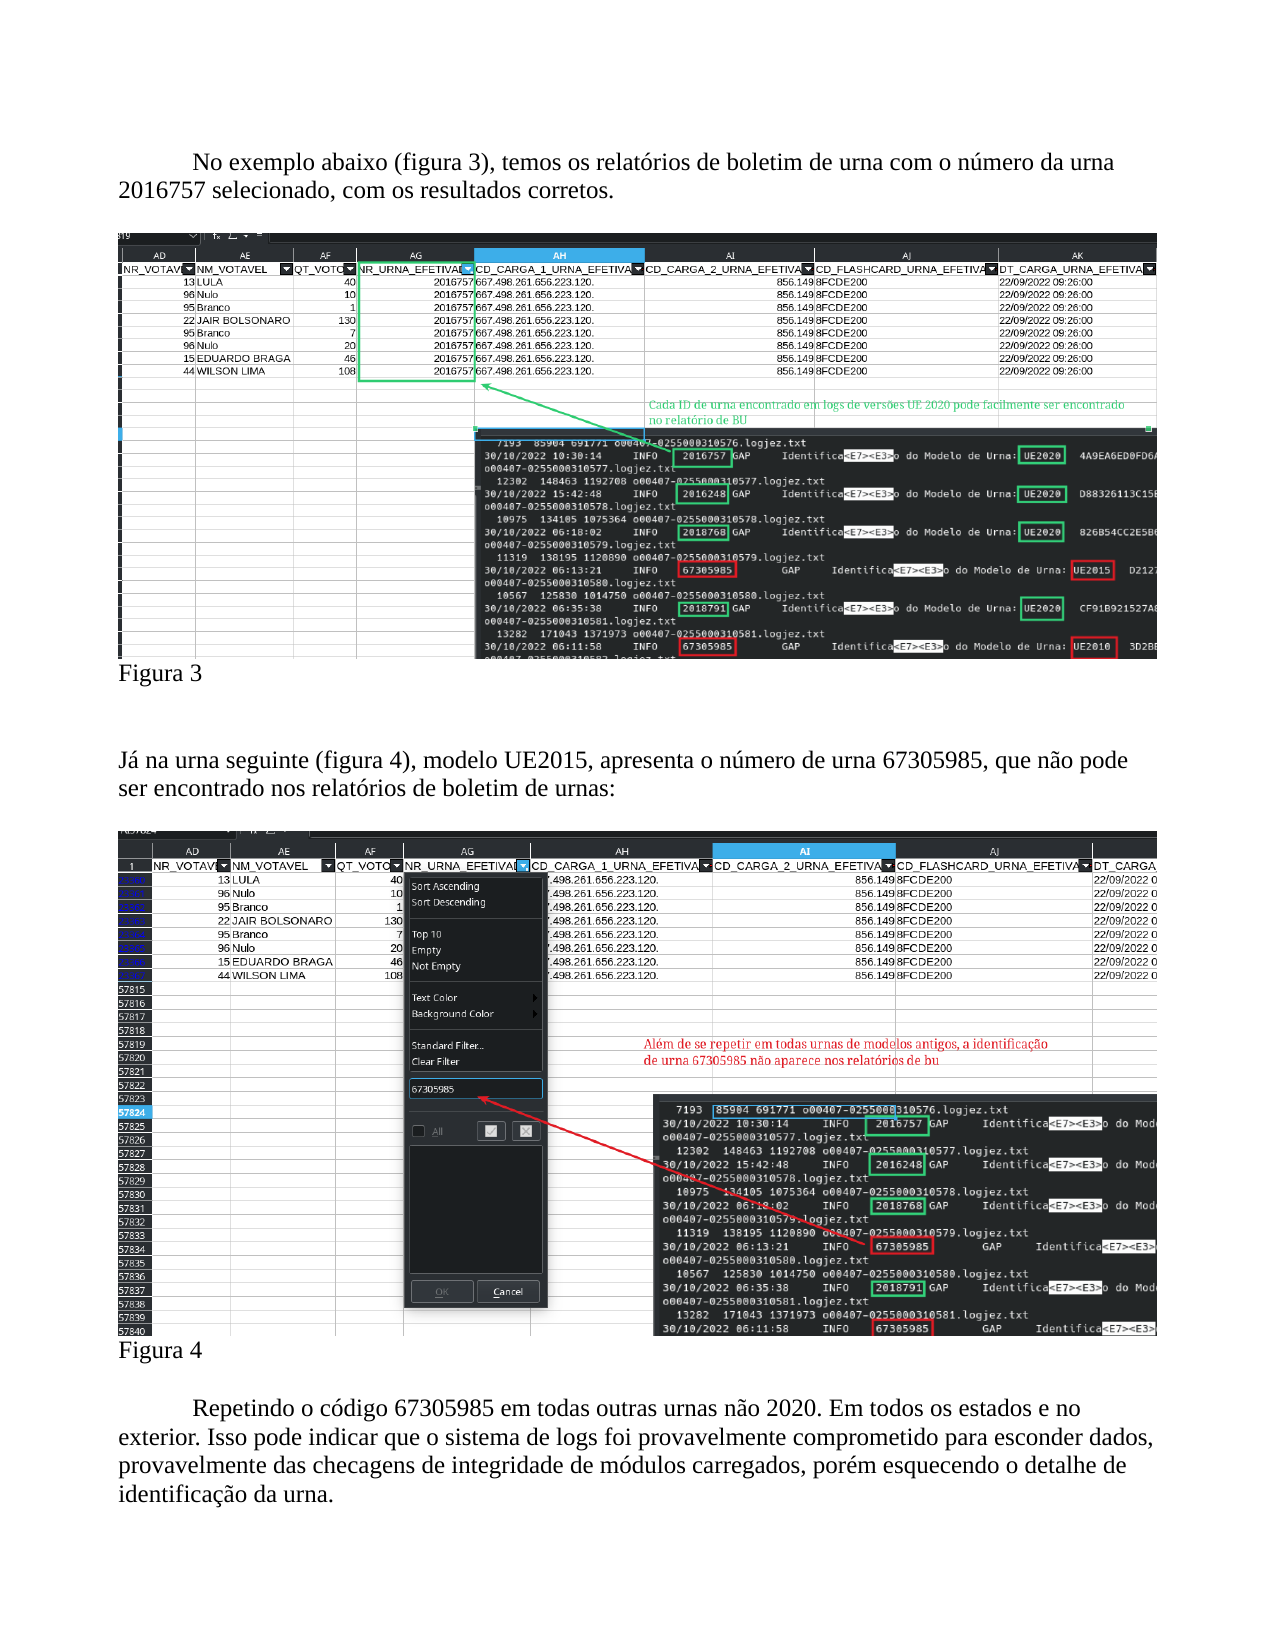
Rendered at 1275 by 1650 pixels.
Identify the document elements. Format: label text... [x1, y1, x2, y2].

text Já na urna seguinte (figura 4), modelo UE2015, apresenta o número de urna 67305985, que não pode ser encontrado nos relatórios de boletim de urnas: [118, 745, 1157, 802]
picture [118, 831, 1157, 1336]
picture [118, 233, 1157, 659]
text Figura 3 [118, 659, 1157, 716]
text Repetindo o código 67305985 em todas outras urnas não 2020. Em todos os estados e no exterior. Isso pode indicar que o sistema de logs foi provavelmente comprometido para esconder dados, provavelmente das checagens de integridade de módulos carregados, porém esquecendo o detalhe de identificação da urna. [118, 1364, 1157, 1508]
text No exemplo abaixo (figura 3), temos os relatórios de boletim de urna com o número da urna 2016757 selecionado, com os resultados corretos. [118, 147, 1157, 204]
text Figura 4 [118, 1336, 1157, 1364]
